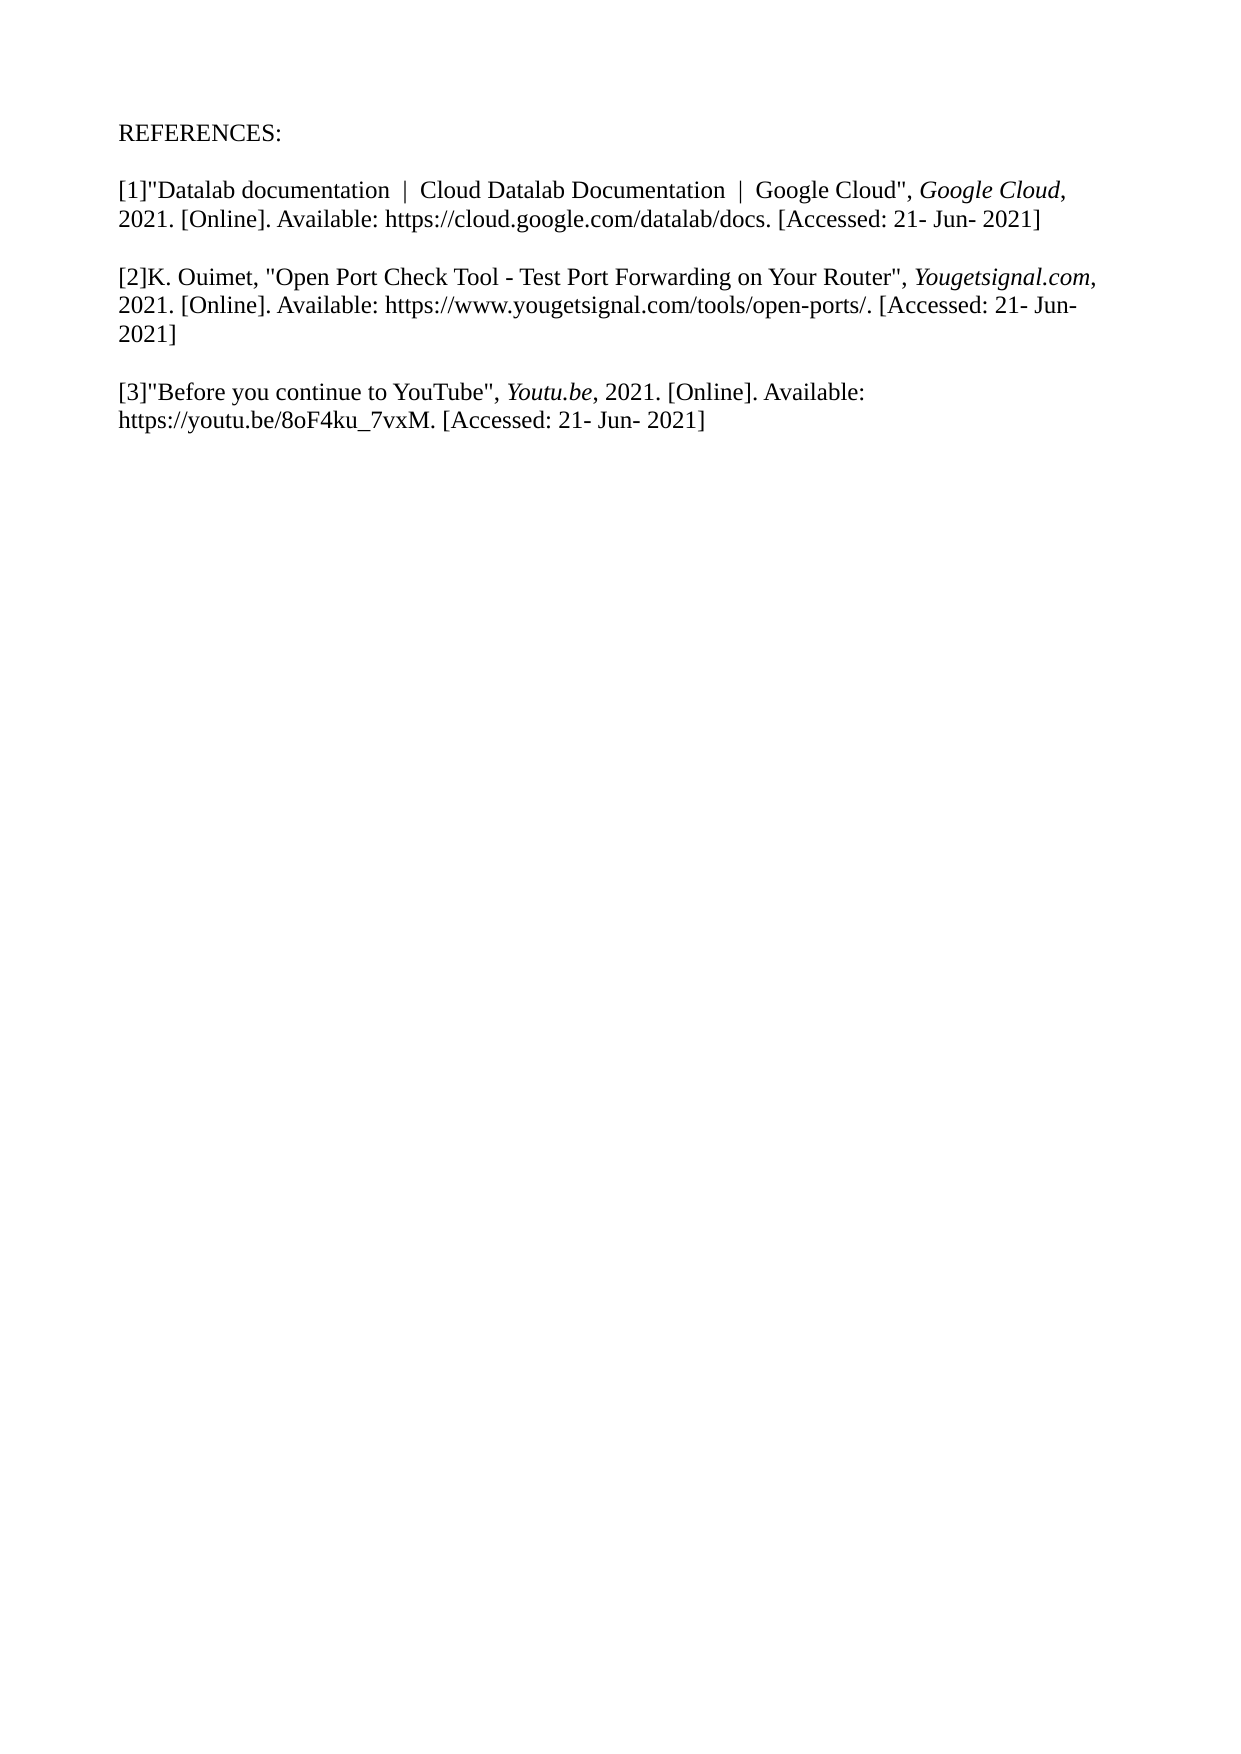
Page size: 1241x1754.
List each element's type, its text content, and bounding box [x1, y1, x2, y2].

text [1]"Datalab documentation | Cloud Datalab Documentation | Google Cloud", Google Cloud, 2021. [Online]. Available: https://cloud.google.com/datalab/docs. [Accessed: 21- Jun- 2021] [118, 176, 1122, 233]
text [3]"Before you continue to YouTube", Youtu.be, 2021. [Online]. Available: https://youtu.be/8oF4ku_7vxM. [Accessed: 21- Jun- 2021] [118, 377, 1122, 434]
text [2]K. Ouimet, "Open Port Check Tool - Test Port Forwarding on Your Router", Yougetsignal.com, 2021. [Online]. Available: https://www.yougetsignal.com/tools/open-ports/. [Accessed: 21- Jun- 2021] [118, 262, 1122, 348]
text REFERENCES: [118, 118, 1122, 147]
